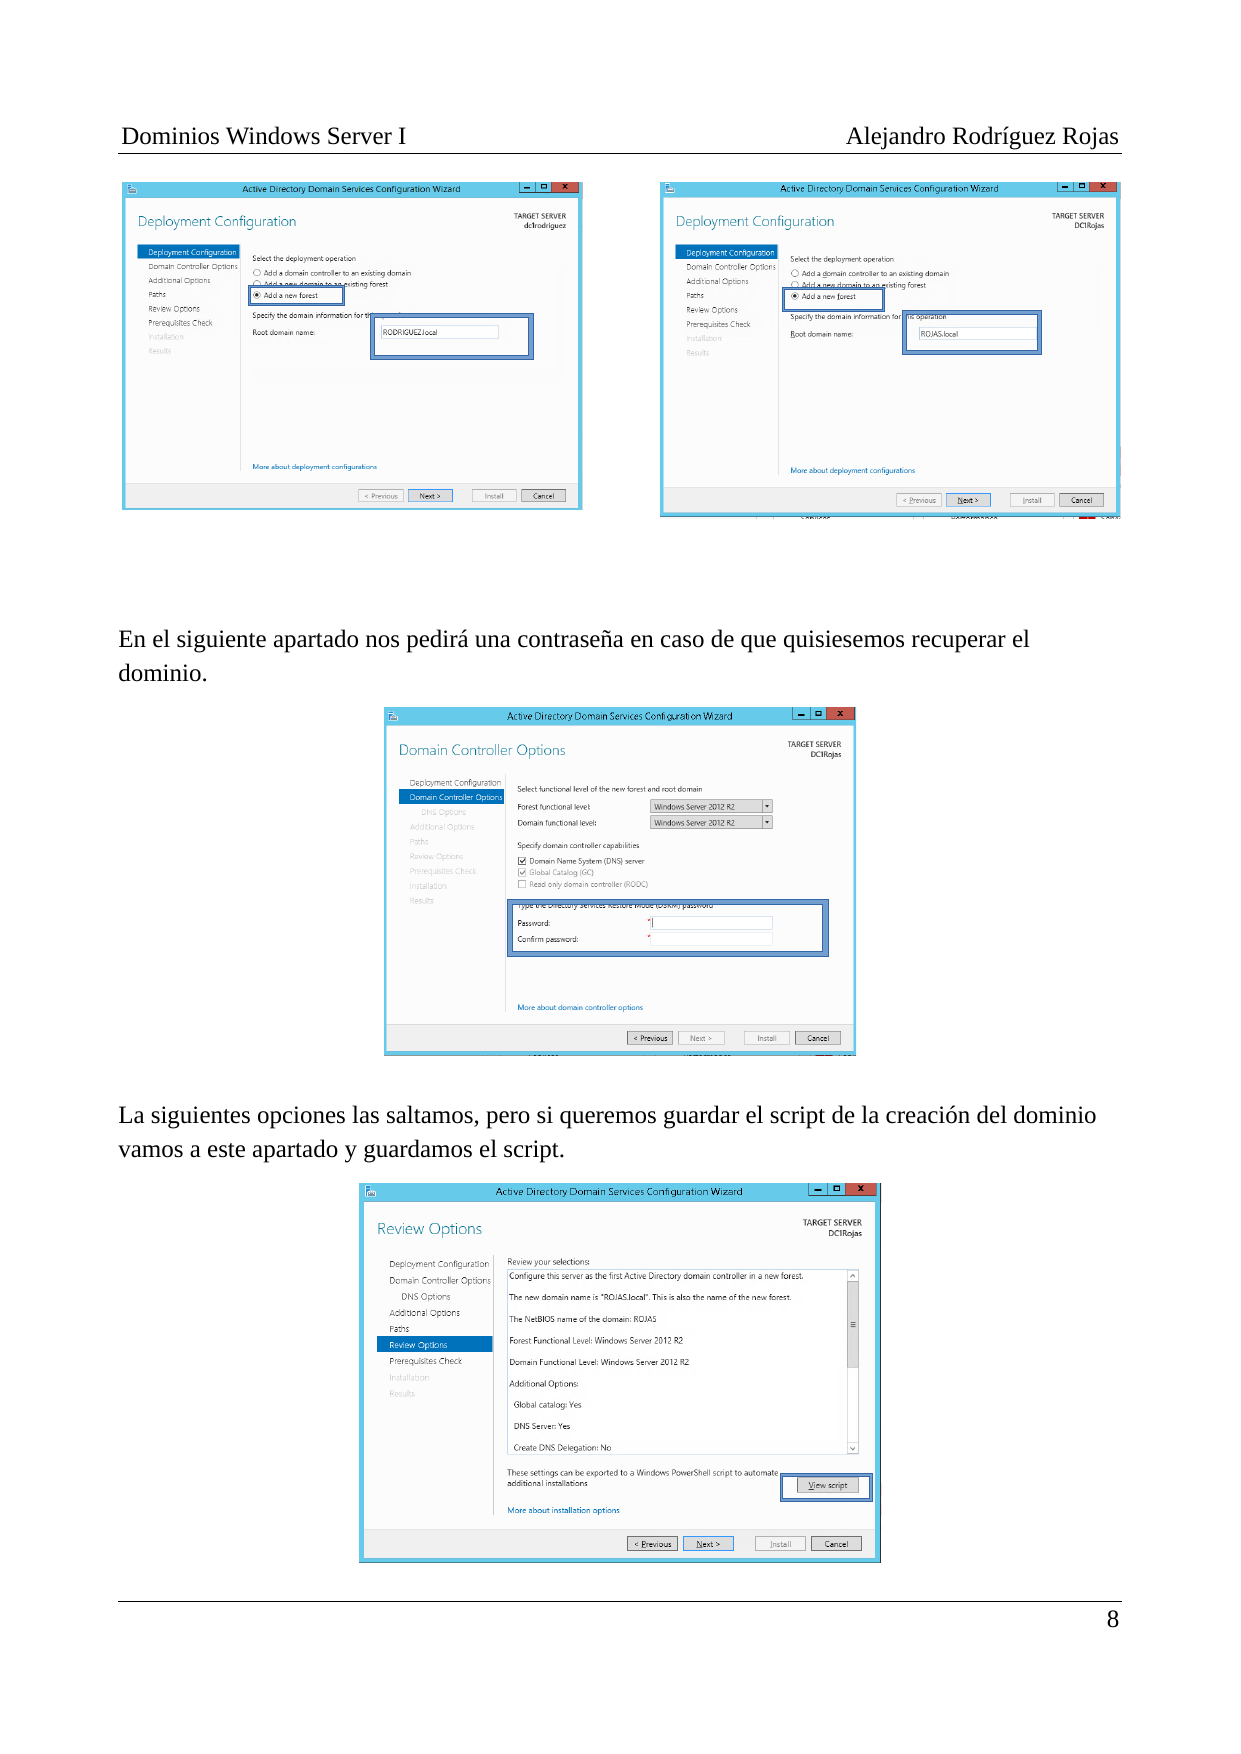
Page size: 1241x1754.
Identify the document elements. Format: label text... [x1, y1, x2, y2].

picture [384, 707, 458, 1056]
picture [122, 182, 193, 510]
text La siguientes opciones las saltamos, pero si queremos guardar el script de la creación del dominio vamos a este apartado y guardamos el script. [118, 1100, 1122, 1163]
text En el siguiente apartado nos pedirá una contraseña en caso de que quisiesemos recuperar el dominio. [118, 624, 1122, 687]
picture [660, 182, 731, 519]
picture [359, 1183, 438, 1563]
